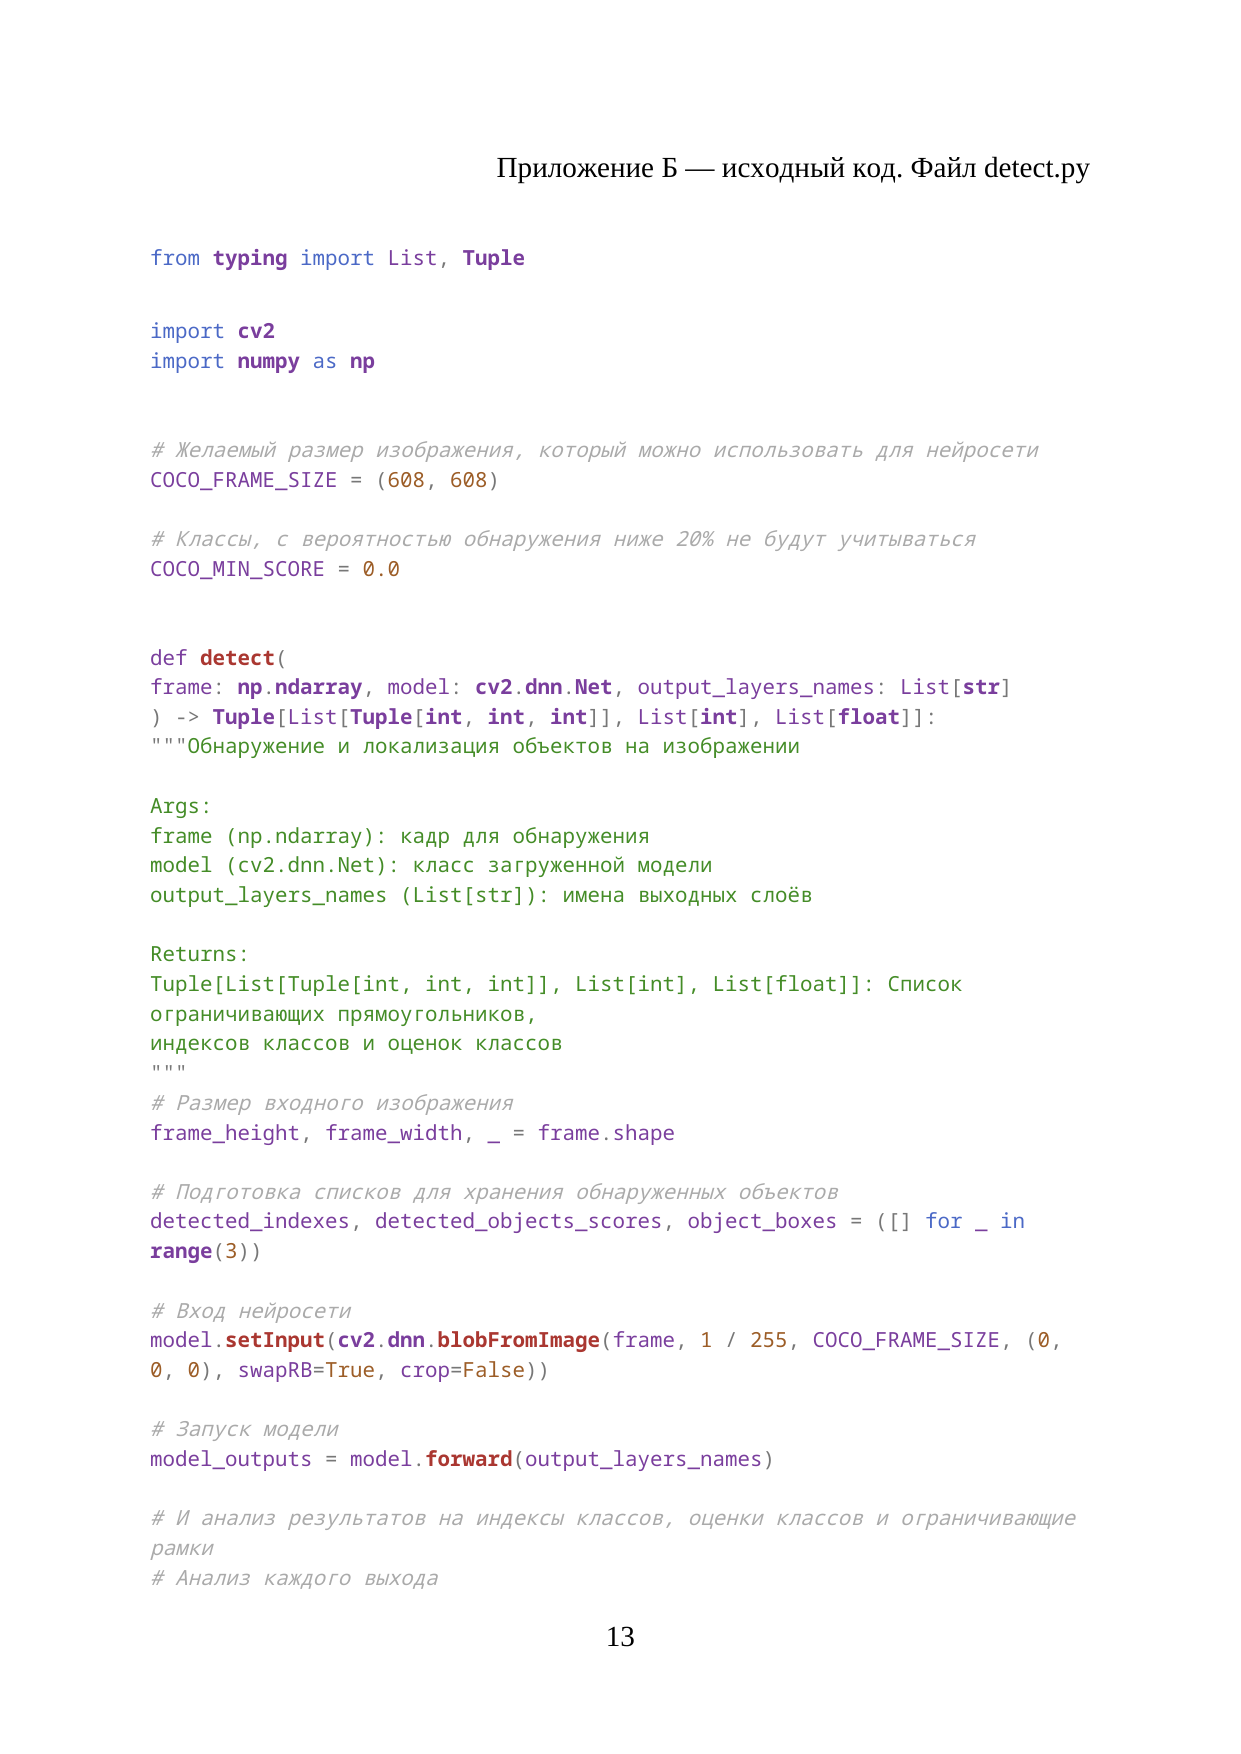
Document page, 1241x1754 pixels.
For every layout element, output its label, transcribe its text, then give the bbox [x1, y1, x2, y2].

text import numpy as np [150, 345, 1090, 374]
text Returns: [150, 938, 1090, 968]
text # Подготовка списков для хранения обнаруженных объектов [150, 1176, 1090, 1205]
text def detect( [150, 641, 1090, 671]
text from typing import List, Tuple [150, 243, 1090, 271]
text # И анализ результатов на индексы классов, оценки классов и ограничивающие рамки [150, 1502, 1090, 1562]
text # Анализ каждого выхода [150, 1562, 1090, 1591]
text frame_height, frame_width, _ = frame.shape [150, 1116, 1090, 1146]
text COCO_MIN_SCORE = 0.0 [150, 552, 1090, 582]
text # Размер входного изображения [150, 1087, 1090, 1116]
text # Запуск модели [150, 1413, 1090, 1443]
text model.setInput(cv2.dnn.blobFromImage(frame, 1 / 255, COCO_FRAME_SIZE, (0, 0, 0), swapRB=True, crop=False)) [150, 1324, 1090, 1383]
text detected_indexes, detected_objects_scores, object_boxes = ([] for _ in range(3)) [150, 1205, 1090, 1265]
text """ [150, 1057, 1090, 1087]
text model_outputs = model.forward(output_layers_names) [150, 1443, 1090, 1473]
text ) -> Tuple[List[Tuple[int, int, int]], List[int], List[float]]: [150, 701, 1090, 730]
text # Вход нейросети [150, 1294, 1090, 1324]
text Args: [150, 790, 1090, 819]
text output_layers_names (List[str]): имена выходных слоёв [150, 879, 1090, 908]
text frame: np.ndarray, model: cv2.dnn.Net, output_layers_names: List[str] [150, 671, 1090, 701]
text # Классы, с вероятностью обнаружения ниже 20% не будут учитываться [150, 523, 1090, 552]
text frame (np.ndarray): кадр для обнаружения [150, 819, 1090, 849]
text Tuple[List[Tuple[int, int, int]], List[int], List[float]]: Список ограничивающих прямоугольников, [150, 968, 1090, 1027]
text COCO_FRAME_SIZE = (608, 608) [150, 463, 1090, 493]
text """Обнаружение и локализация объектов на изображении [150, 730, 1090, 760]
text model (cv2.dnn.Net): класс загруженной модели [150, 849, 1090, 879]
subtitle Приложение Б — исходный код. Файл detect.py [150, 150, 1090, 183]
text индексов классов и оценок классов [150, 1027, 1090, 1057]
text # Желаемый размер изображения, который можно использовать для нейросети [150, 434, 1090, 463]
text import cv2 [150, 315, 1090, 345]
